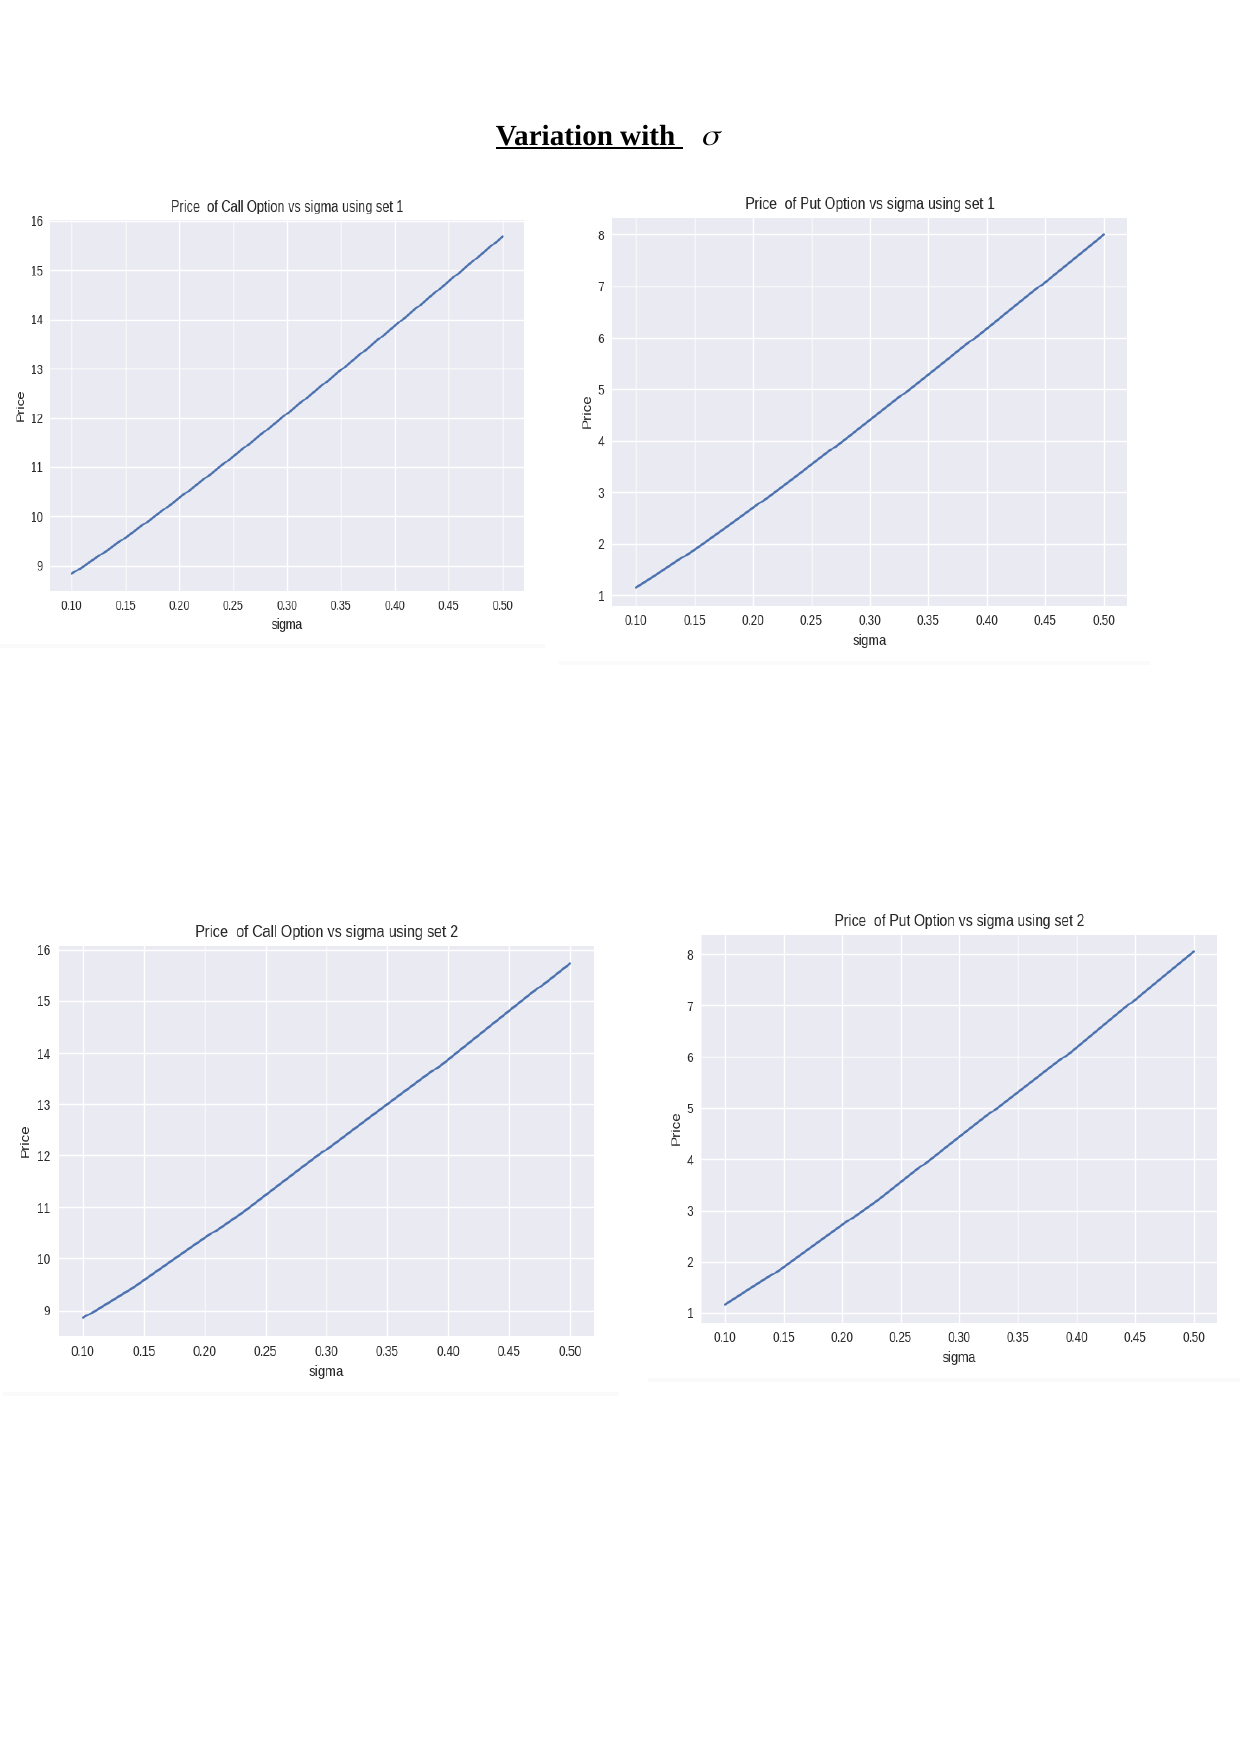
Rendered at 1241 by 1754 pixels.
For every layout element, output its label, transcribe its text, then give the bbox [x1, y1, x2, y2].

picture [558, 178, 1151, 665]
picture [2, 906, 619, 1396]
picture [647, 895, 1240, 1382]
picture [0, 182, 546, 648]
text Variation with [118, 118, 1122, 152]
